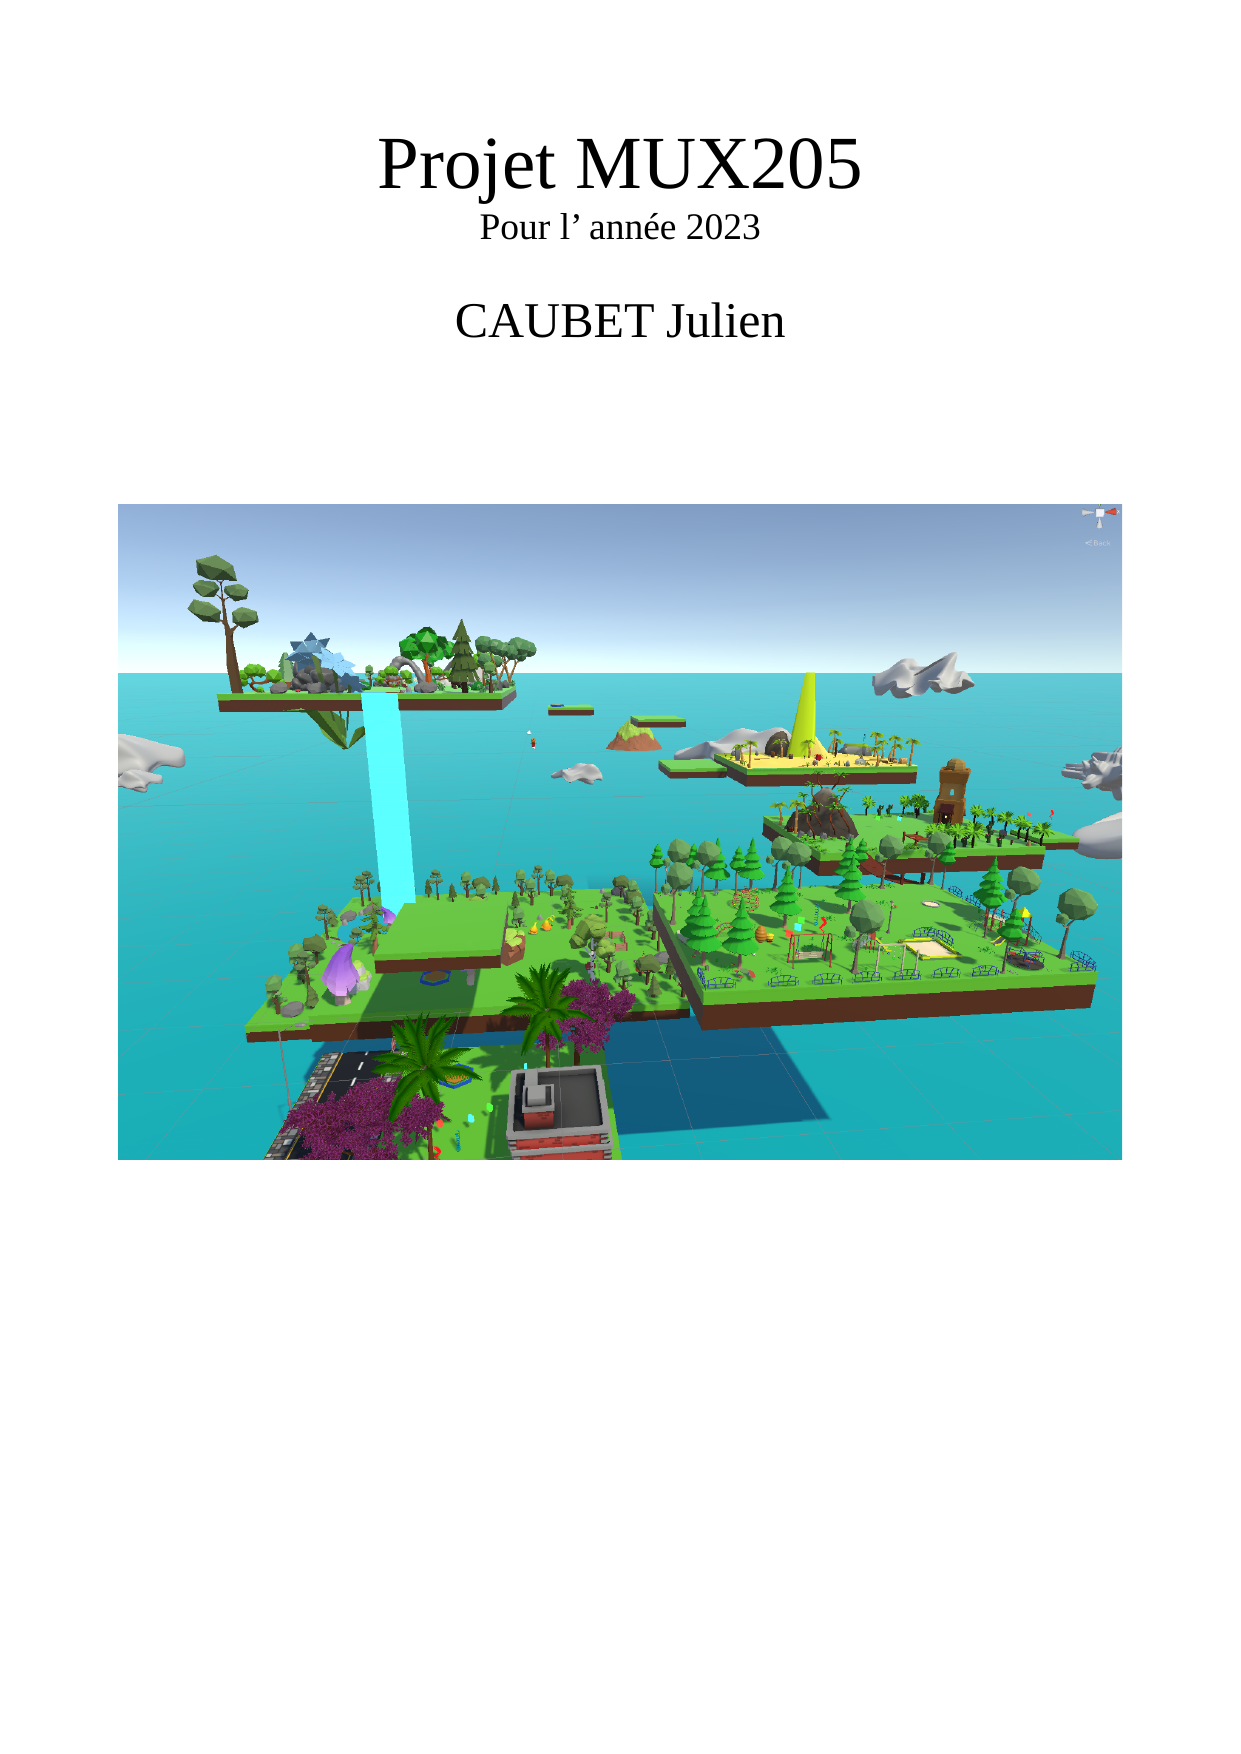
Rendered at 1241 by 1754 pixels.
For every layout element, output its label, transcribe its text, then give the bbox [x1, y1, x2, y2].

picture [118, 504, 1123, 1160]
text Pour l’ année 2023 [118, 204, 1122, 247]
text CAUBET Julien [118, 291, 1122, 348]
text Projet MUX205 [118, 118, 1122, 204]
